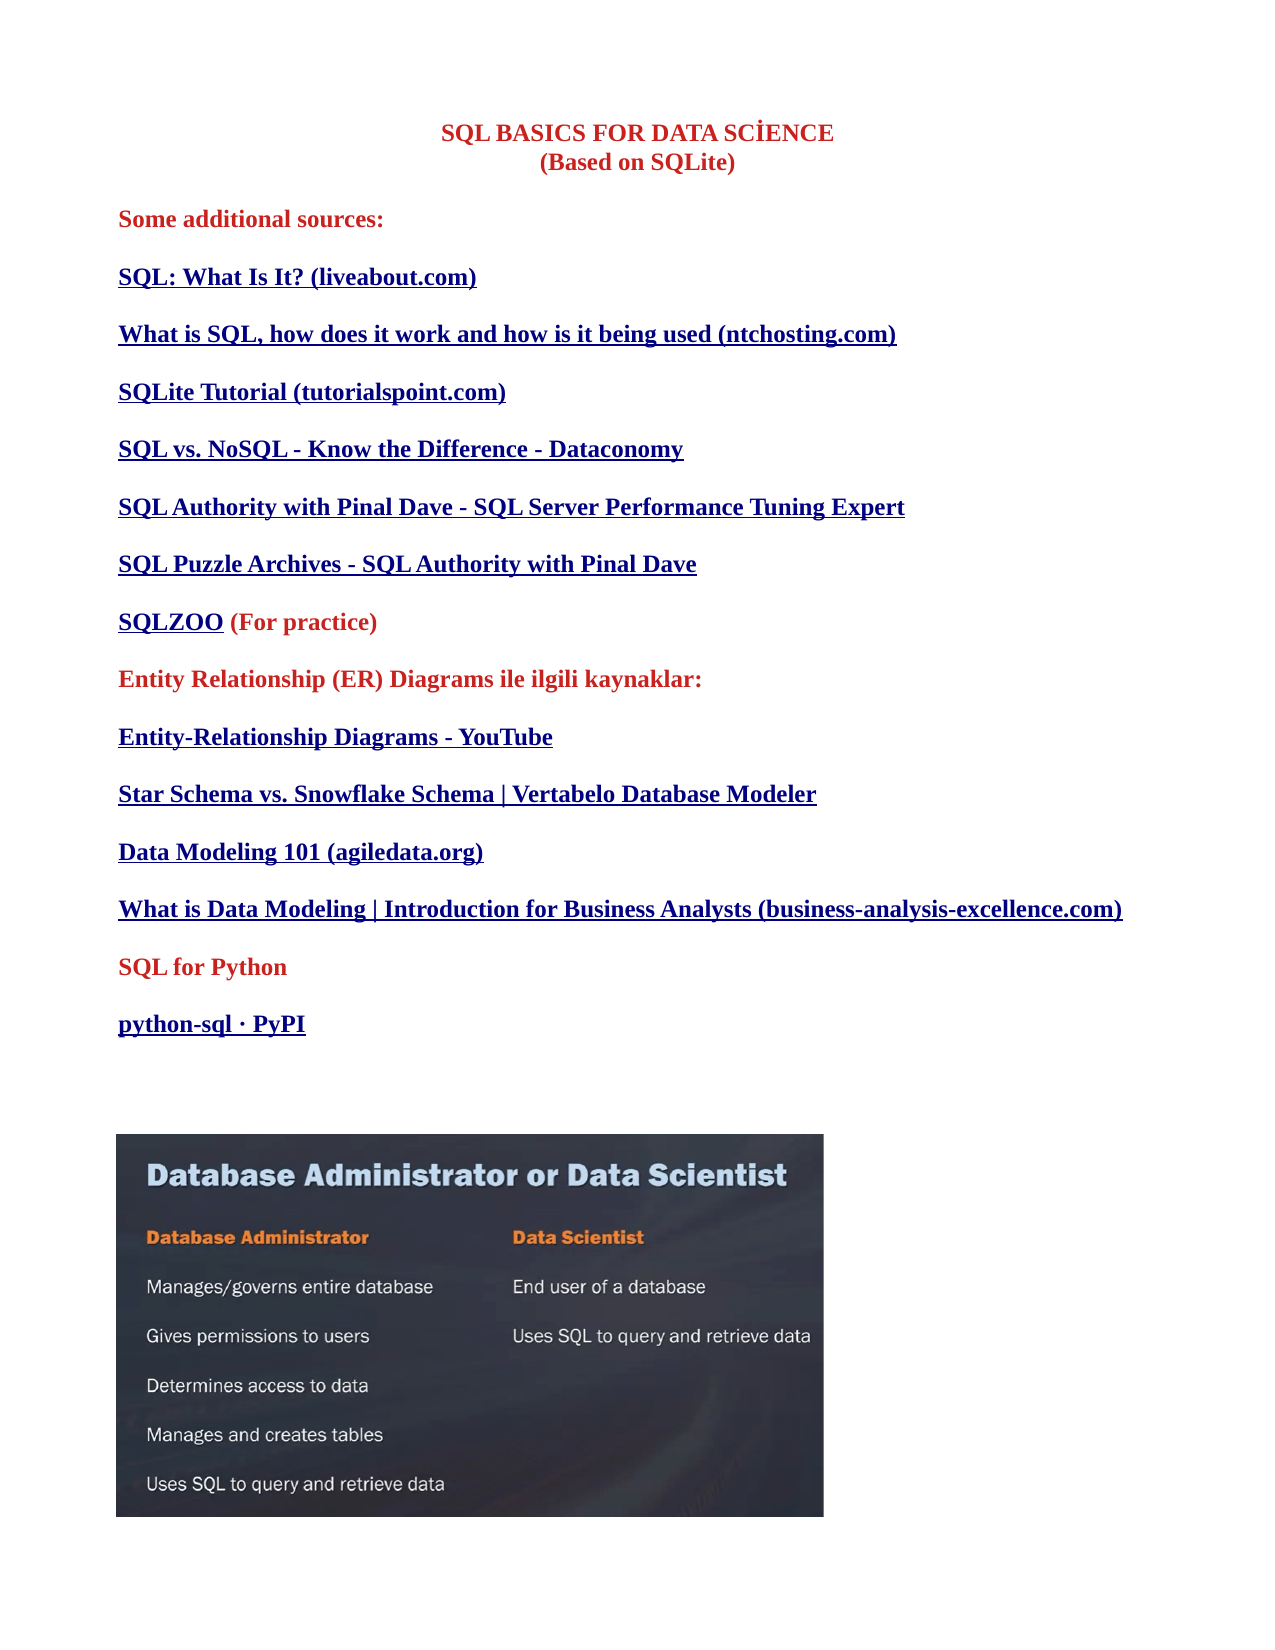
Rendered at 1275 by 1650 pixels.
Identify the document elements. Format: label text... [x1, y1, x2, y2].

text SQLite Tutorial (tutorialspoint.com) [118, 377, 1157, 406]
text SQL vs. NoSQL - Know the Difference - Dataconomy [118, 434, 1157, 463]
text SQL Puzzle Archives - SQL Authority with Pinal Dave [118, 549, 1157, 578]
text (Based on SQLite) [118, 147, 1157, 176]
text SQL for Python [118, 952, 1157, 981]
text What is Data Modeling | Introduction for Business Analysts (business-analysis-excellence.com) [118, 894, 1157, 923]
picture [116, 1134, 824, 1517]
text Entity-Relationship Diagrams - YouTube [118, 722, 1157, 751]
text SQL BASICS FOR DATA SCİENCE [118, 118, 1157, 147]
text SQL: What Is It? (liveabout.com) [118, 262, 1157, 291]
text python-sql · PyPI [118, 1009, 1157, 1038]
text Some additional sources: [118, 204, 1157, 233]
text SQLZOO (For practice) [118, 607, 1157, 636]
text Star Schema vs. Snowflake Schema | Vertabelo Database Modeler [118, 779, 1157, 808]
text Data Modeling 101 (agiledata.org) [118, 837, 1157, 866]
text SQL Authority with Pinal Dave - SQL Server Performance Tuning Expert [118, 492, 1157, 521]
text What is SQL, how does it work and how is it being used (ntchosting.com) [118, 319, 1157, 348]
text Entity Relationship (ER) Diagrams ile ilgili kaynaklar: [118, 664, 1157, 693]
